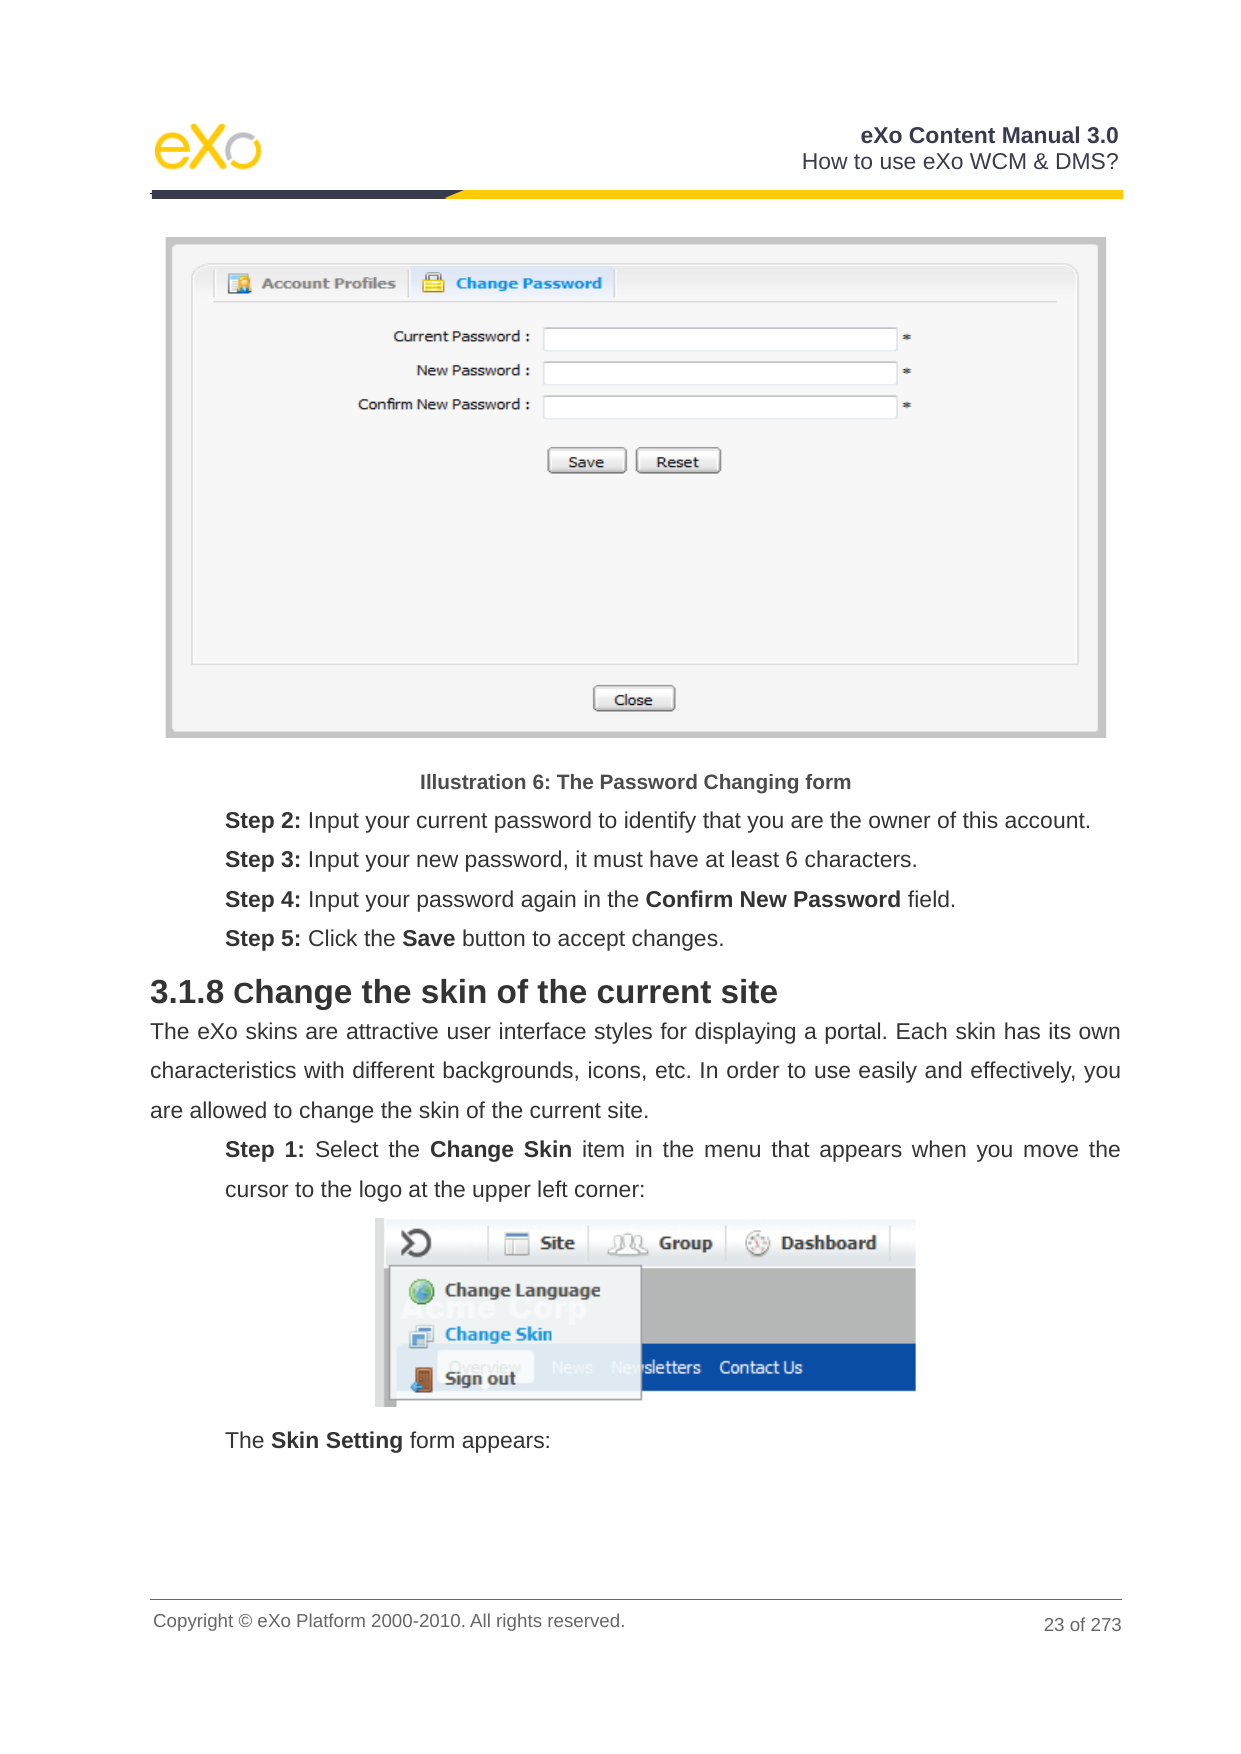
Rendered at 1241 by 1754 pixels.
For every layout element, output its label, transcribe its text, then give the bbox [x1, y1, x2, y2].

list [136, 223, 1136, 305]
list Step 1: Select the Change Skin item in the menu that appears when you move the cursor to the logo at the upper left corner: [187, 1136, 1122, 1202]
list Step 5: Click the Save button to accept changes. [187, 925, 1122, 951]
list Step 4: Input your password again in the Confirm New Password field. [187, 886, 1122, 912]
text The eXo skins are attractive user interface styles for displaying a portal. Each skin has its own characteristics with different backgrounds, icons, etc. In order to use easily and effectively, you are allowed to change the skin of the current site. [150, 1018, 1122, 1123]
picture [155, 123, 262, 170]
list Illustration 6: The Password Changing form [136, 305, 1136, 793]
list Step 3: Input your new password, it must have at least 6 characters. [187, 846, 1122, 872]
picture [165, 237, 1107, 738]
list The Skin Setting form appears: [187, 1215, 1122, 1453]
subtitle Change the skin of the current site [150, 972, 1122, 1010]
picture [375, 1218, 916, 1407]
picture [151, 190, 1124, 199]
list Step 2: Input your current password to identify that you are the owner of this account. [187, 793, 1122, 833]
